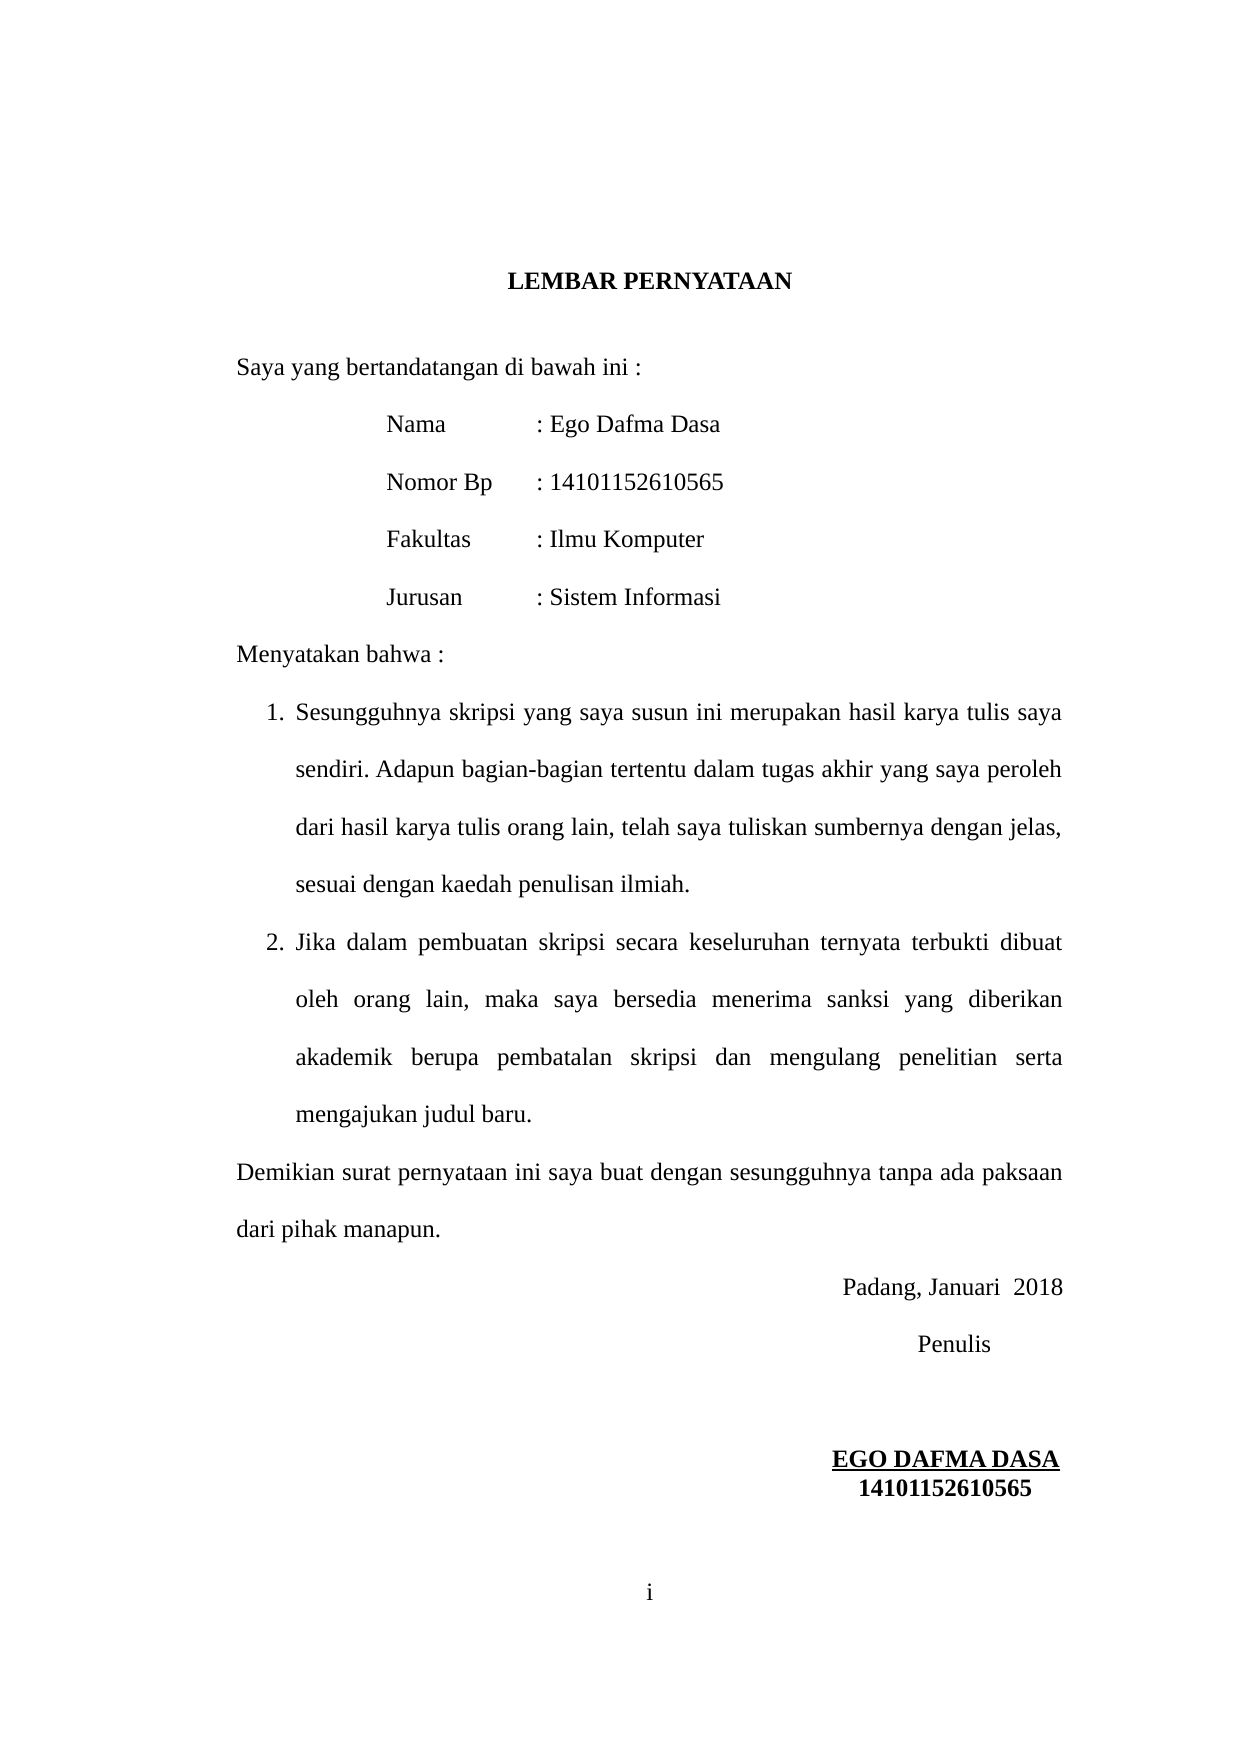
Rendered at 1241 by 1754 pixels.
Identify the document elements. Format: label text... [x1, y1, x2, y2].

text Menyatakan bahwa : [236, 639, 1063, 668]
text LEMBAR PERNYATAAN [236, 266, 1063, 294]
text Padang, Januari 2018 [236, 1272, 1063, 1301]
text Jurusan : Sistem Informasi [236, 582, 1063, 611]
list Sesungguhnya skripsi yang saya susun ini merupakan hasil karya tulis saya sendiri. Adapun bagian-bagian tertentu dalam tugas akhir yang saya peroleh dari hasil karya tulis orang lain, telah saya tuliskan sumbernya dengan jelas, sesuai dengan kaedah penulisan ilmiah. [266, 697, 1063, 898]
list Jika dalam pembuatan skripsi secara keseluruhan ternyata terbukti dibuat oleh orang lain, maka saya bersedia menerima sanksi yang diberikan akademik berupa pembatalan skripsi dan mengulang penelitian serta mengajukan judul baru. [266, 927, 1063, 1128]
text EGO DAFMA DASA [827, 1444, 1063, 1473]
text Penulis [761, 1329, 1063, 1358]
text Fakultas : Ilmu Komputer [236, 524, 1063, 553]
text 14101152610565 [752, 1473, 1063, 1502]
text Nama : Ego Dafma Dasa [311, 409, 1063, 438]
list Demikian surat pernyataan ini saya buat dengan sesungguhnya tanpa ada paksaan dari pihak manapun. [236, 1157, 1063, 1243]
text Nomor Bp : 14101152610565 [236, 467, 1063, 496]
text Saya yang bertandatangan di bawah ini : [236, 352, 1063, 381]
